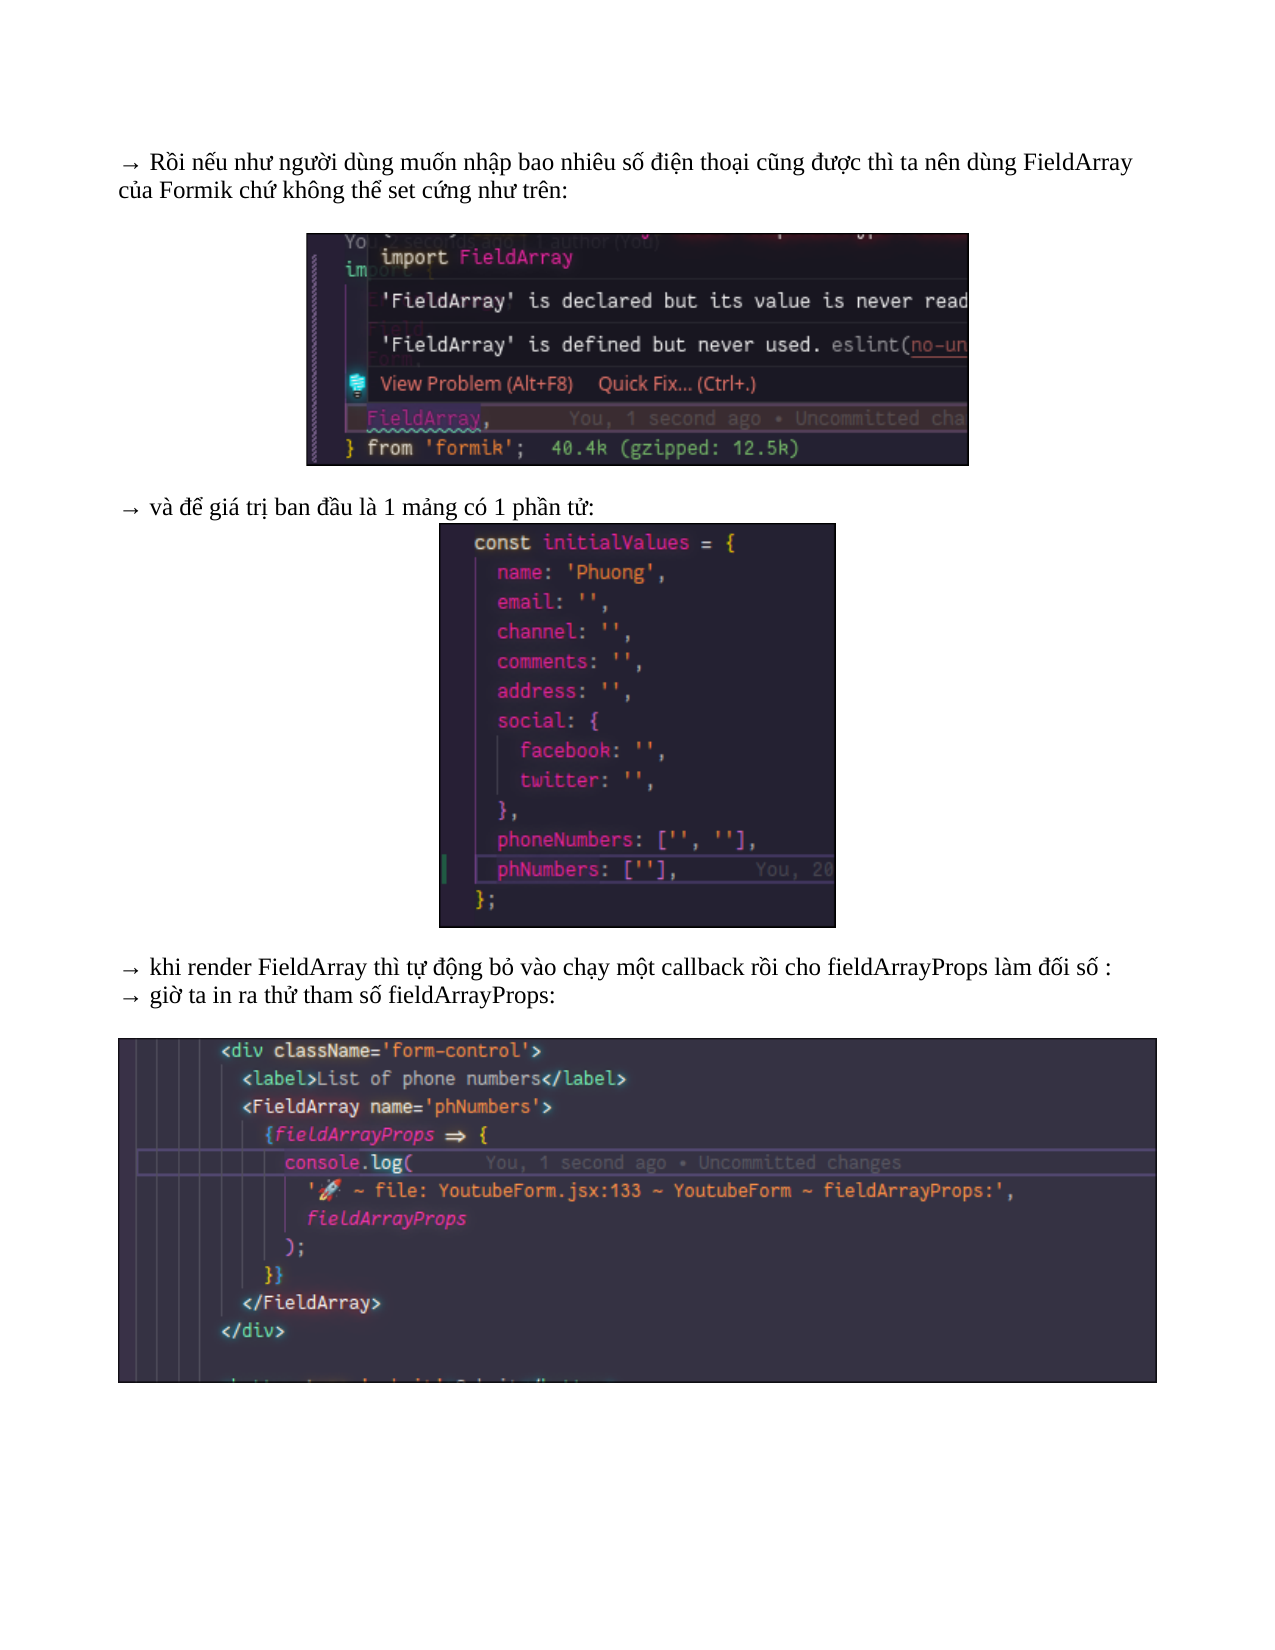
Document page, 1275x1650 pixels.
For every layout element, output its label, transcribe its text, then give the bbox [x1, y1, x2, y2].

text → khi render FieldArray thì tự động bỏ vào chạy một callback rồi cho fieldArrayProps làm đối số : [118, 952, 1157, 981]
text → giờ ta in ra thử tham số fieldArrayProps: [118, 981, 1157, 1009]
picture [306, 233, 969, 466]
text → Rồi nếu như người dùng muốn nhập bao nhiêu số điện thoại cũng được thì ta nên dùng FieldArray của Formik chứ không thể set cứng như trên: [118, 147, 1157, 204]
text → và để giá trị ban đầu là 1 mảng có 1 phần tử: [118, 492, 1157, 521]
picture [118, 1038, 1157, 1383]
picture [439, 523, 836, 928]
